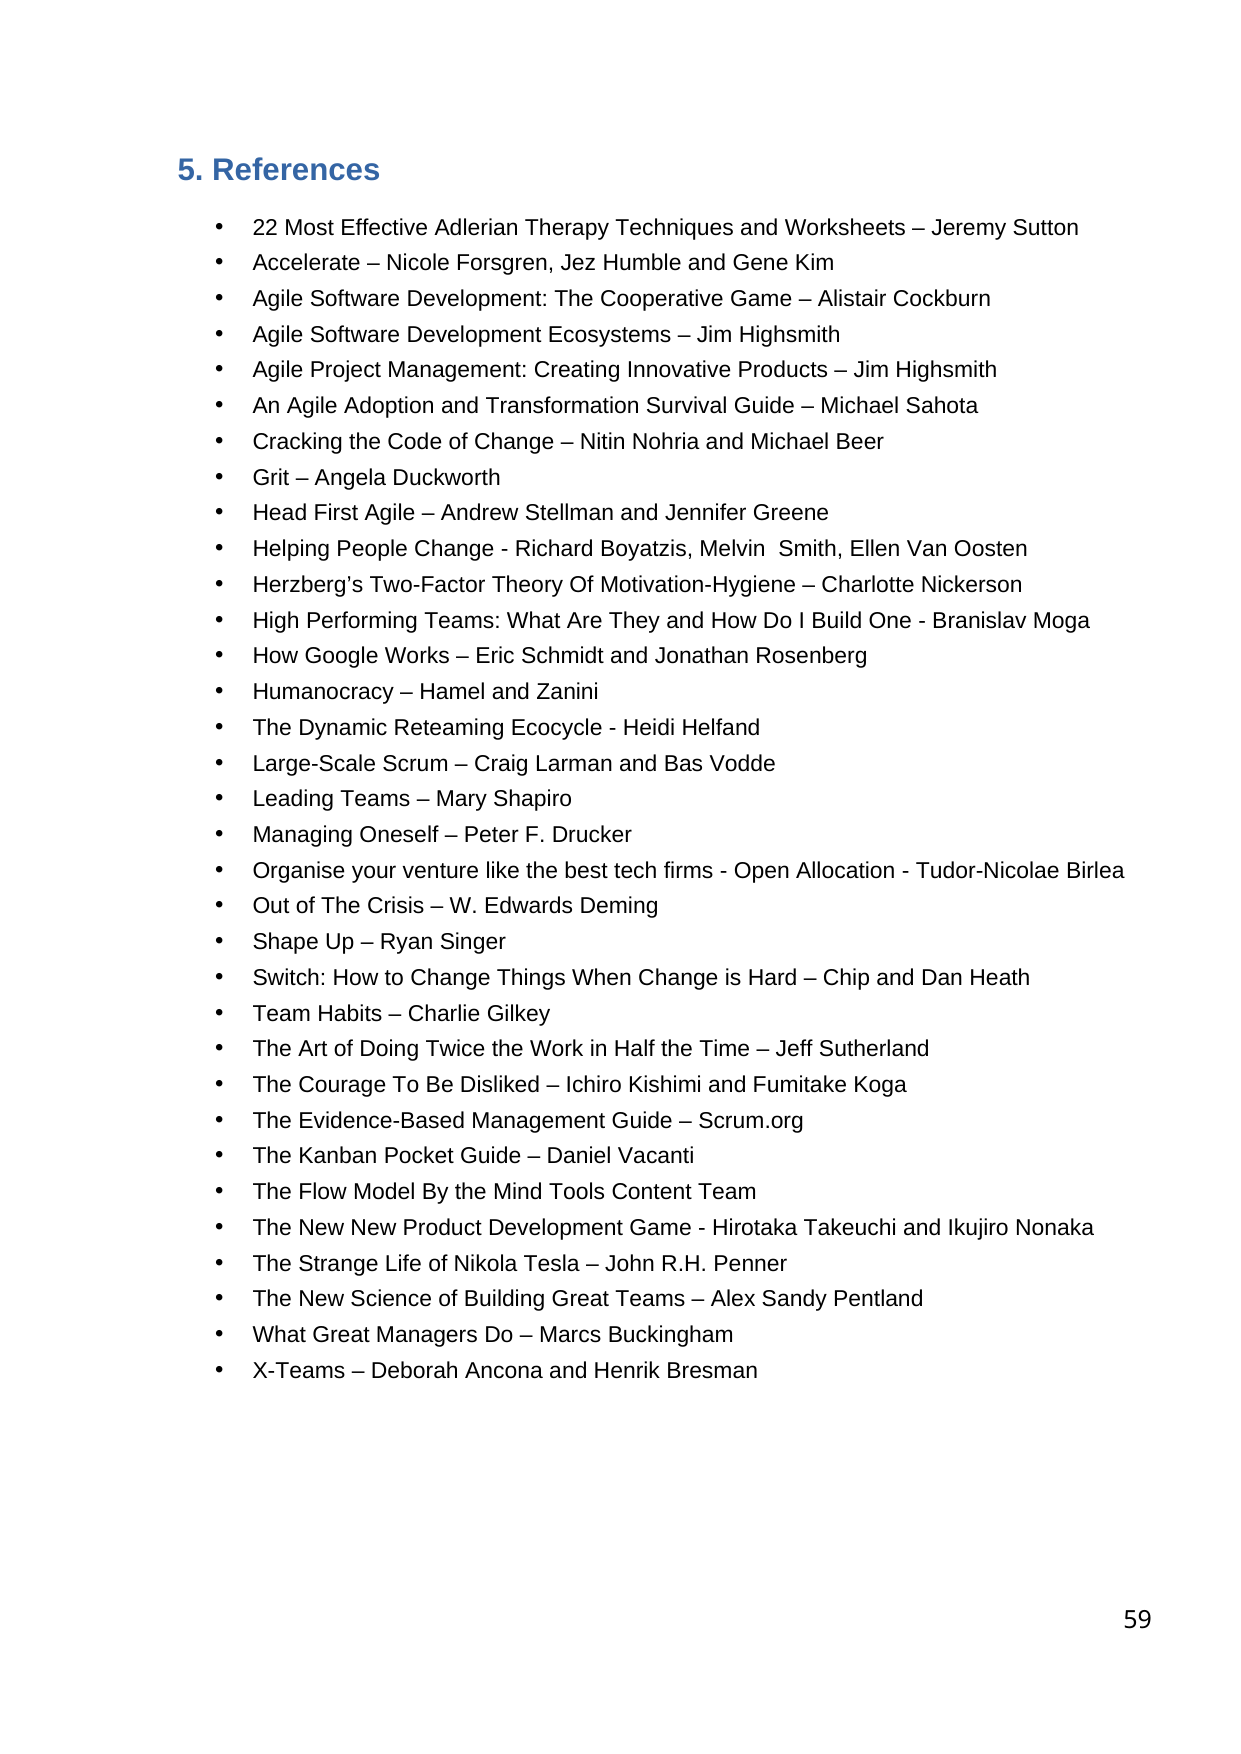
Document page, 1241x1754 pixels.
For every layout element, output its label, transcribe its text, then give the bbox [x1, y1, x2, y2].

list Helping People Change - Richard Boyatzis, Melvin Smith, Ellen Van Oosten [215, 535, 1152, 562]
list The Art of Doing Twice the Work in Half the Time – Jeff Sutherland [215, 1035, 1152, 1062]
list Agile Software Development: The Cooperative Game – Alistair Cockburn [215, 285, 1152, 312]
list What Great Managers Do – Marcs Buckingham [215, 1321, 1152, 1348]
list The Flow Model By the Mind Tools Content Team [215, 1178, 1152, 1205]
list Large-Scale Scrum – Craig Larman and Bas Vodde [215, 749, 1152, 776]
list Accelerate – Nicole Forsgren, Jez Humble and Gene Kim [215, 249, 1152, 276]
list Agile Project Management: Creating Innovative Products – Jim Highsmith [215, 356, 1152, 383]
list Team Habits – Charlie Gilkey [215, 999, 1152, 1026]
list Leading Teams – Mary Shapiro [215, 785, 1152, 812]
list Organise your venture like the best tech firms - Open Allocation - Tudor-Nicolae Birlea [215, 857, 1152, 883]
list How Google Works – Eric Schmidt and Jonathan Rosenberg [215, 642, 1152, 669]
list The Courage To Be Disliked – Ichiro Kishimi and Fumitake Koga [215, 1071, 1152, 1098]
list The New Science of Building Great Teams – Alex Sandy Pentland [215, 1285, 1152, 1312]
list Agile Software Development Ecosystems – Jim Highsmith [215, 321, 1152, 348]
list Humanocracy – Hamel and Zanini [215, 678, 1152, 705]
list The Strange Life of Nikola Tesla – John R.H. Penner [215, 1250, 1152, 1277]
list Head First Agile – Andrew Stellman and Jennifer Greene [215, 499, 1152, 526]
list The New New Product Development Game - Hirotaka Takeuchi and Ikujiro Nonaka [215, 1214, 1152, 1241]
list Managing Oneself – Peter F. Drucker [215, 821, 1152, 848]
list Out of The Crisis – W. Edwards Deming [215, 892, 1152, 919]
list Switch: How to Change Things When Change is Hard – Chip and Dan Heath [215, 964, 1152, 991]
subtitle 5. References [177, 151, 1152, 187]
list An Agile Adoption and Transformation Survival Guide – Michael Sahota [215, 392, 1152, 419]
list The Kanban Pocket Guide – Daniel Vacanti [215, 1142, 1152, 1169]
list High Performing Teams: What Are They and How Do I Build One - Branislav Moga [215, 607, 1152, 633]
list Shape Up – Ryan Singer [215, 928, 1152, 955]
list The Evidence-Based Management Guide – Scrum.org [215, 1107, 1152, 1134]
list 22 Most Effective Adlerian Therapy Techniques and Worksheets – Jeremy Sutton [215, 213, 1152, 240]
list Grit – Angela Duckworth [215, 464, 1152, 491]
list Herzberg’s Two-Factor Theory Of Motivation-Hygiene – Charlotte Nickerson [215, 571, 1152, 598]
list Cracking the Code of Change – Nitin Nohria and Michael Beer [215, 428, 1152, 455]
list The Dynamic Reteaming Ecocycle - Heidi Helfand [215, 714, 1152, 741]
list X-Teams – Deborah Ancona and Henrik Bresman [215, 1357, 1152, 1384]
